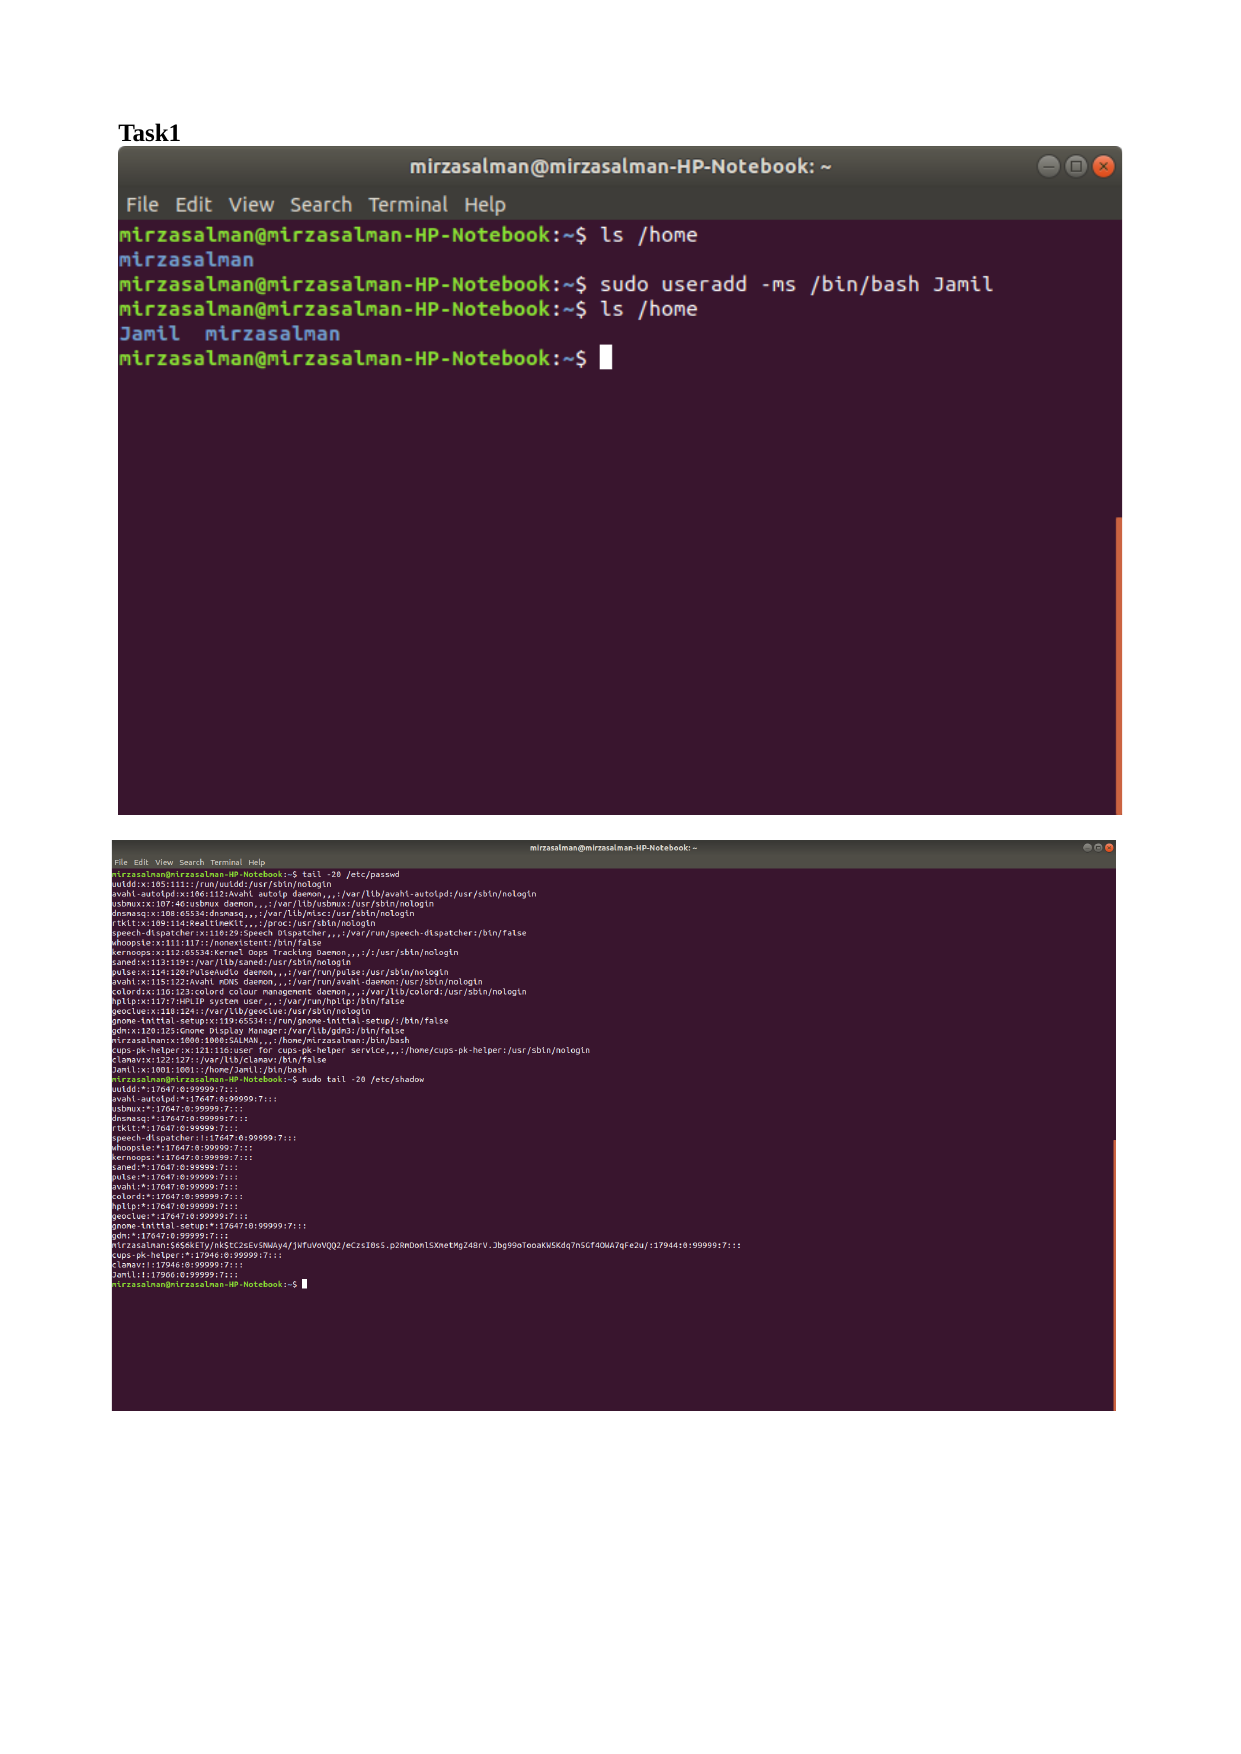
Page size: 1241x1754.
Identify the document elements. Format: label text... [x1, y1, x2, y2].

text Task1 [118, 118, 1122, 146]
picture [118, 146, 1123, 815]
picture [111, 840, 1116, 1411]
